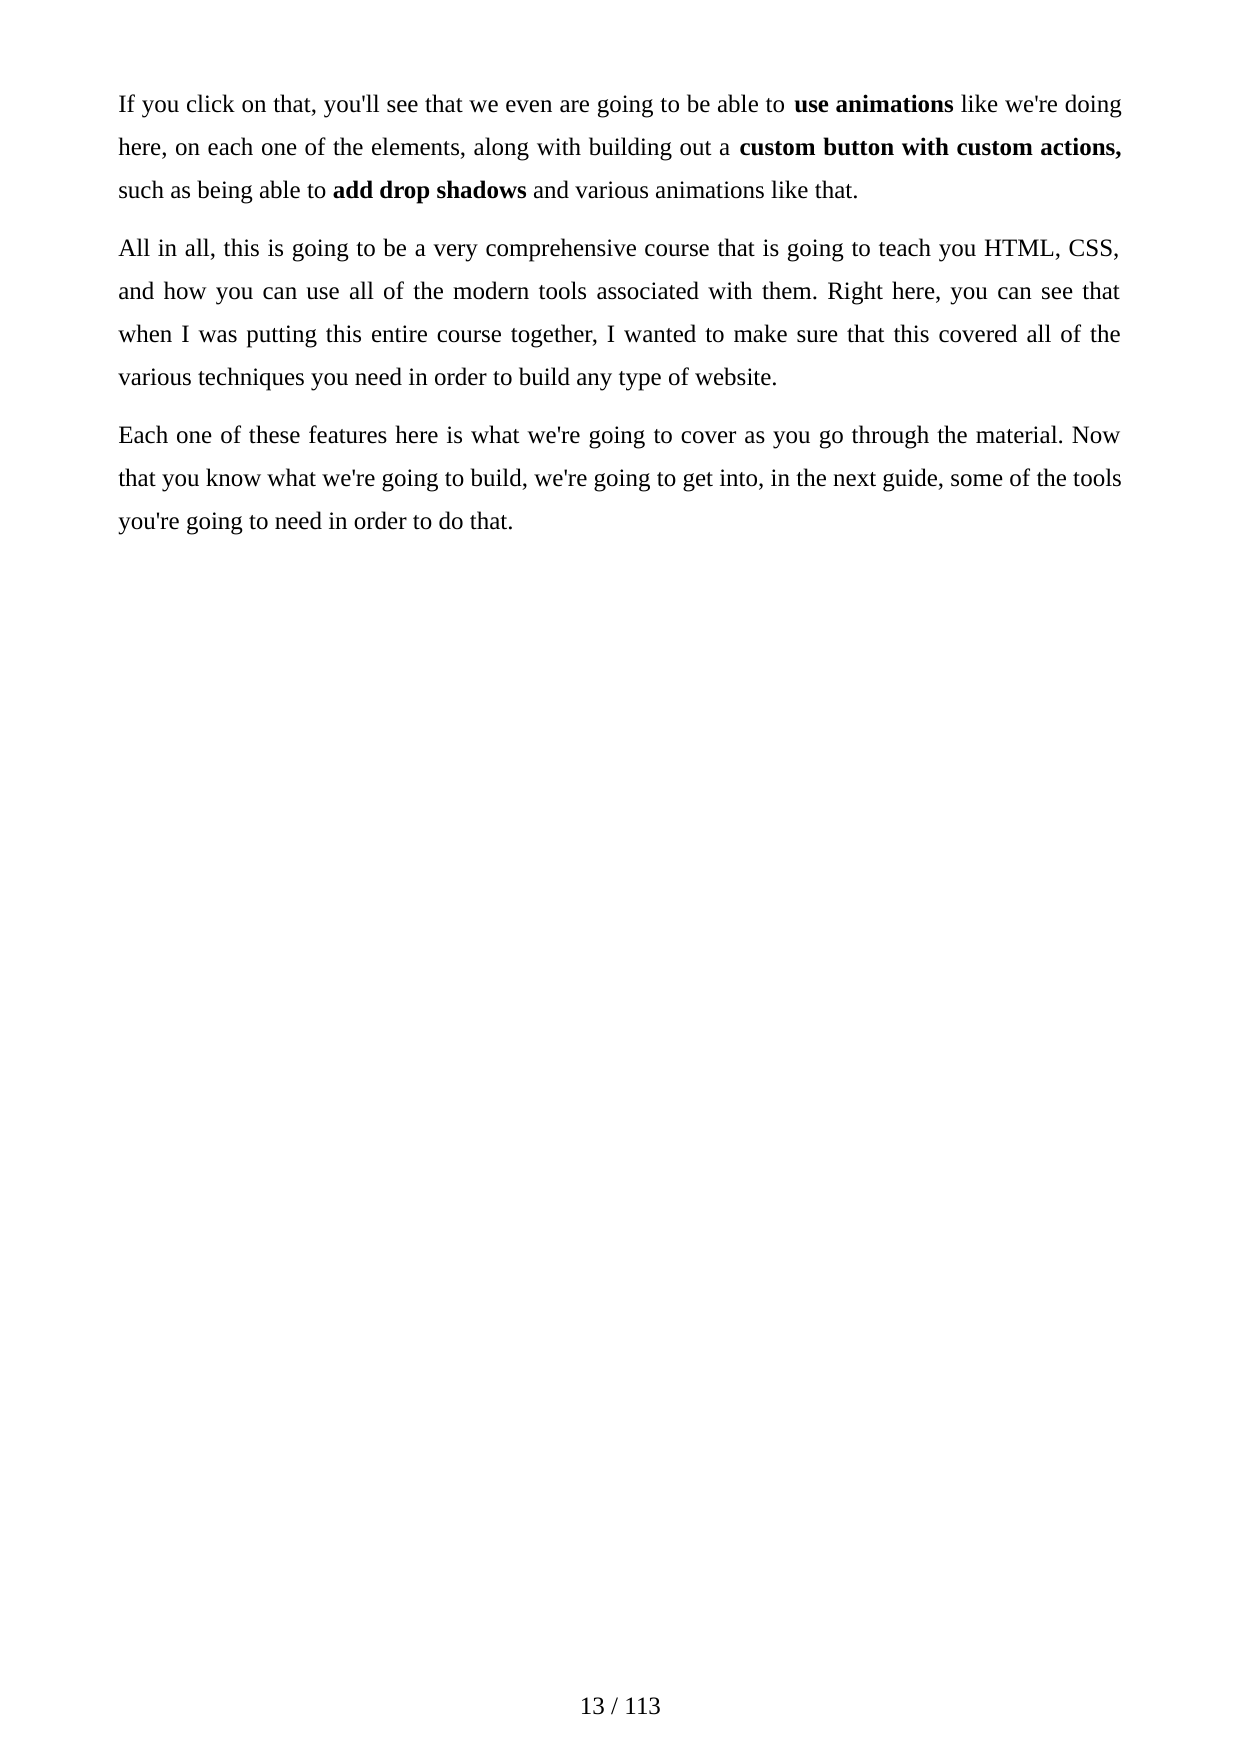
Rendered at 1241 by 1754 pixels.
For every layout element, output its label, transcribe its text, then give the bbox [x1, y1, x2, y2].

text All in all, this is going to be a very comprehensive course that is going to teach you HTML, CSS, and how you can use all of the modern tools associated with them. Right here, you can see that when I was putting this entire course together, I wanted to make sure that this covered all of the various techniques you need in order to build any type of website. [118, 233, 1122, 391]
text Each one of these features here is what we're going to cover as you go through the material. Now that you know what we're going to build, we're going to get into, in the next guide, some of the tools you're going to need in order to do that. [118, 420, 1122, 535]
text If you click on that, you'll see that we even are going to be able to use animations like we're doing here, on each one of the elements, along with building out a custom button with custom actions, such as being able to add drop shadows and various animations like that. [118, 89, 1122, 204]
